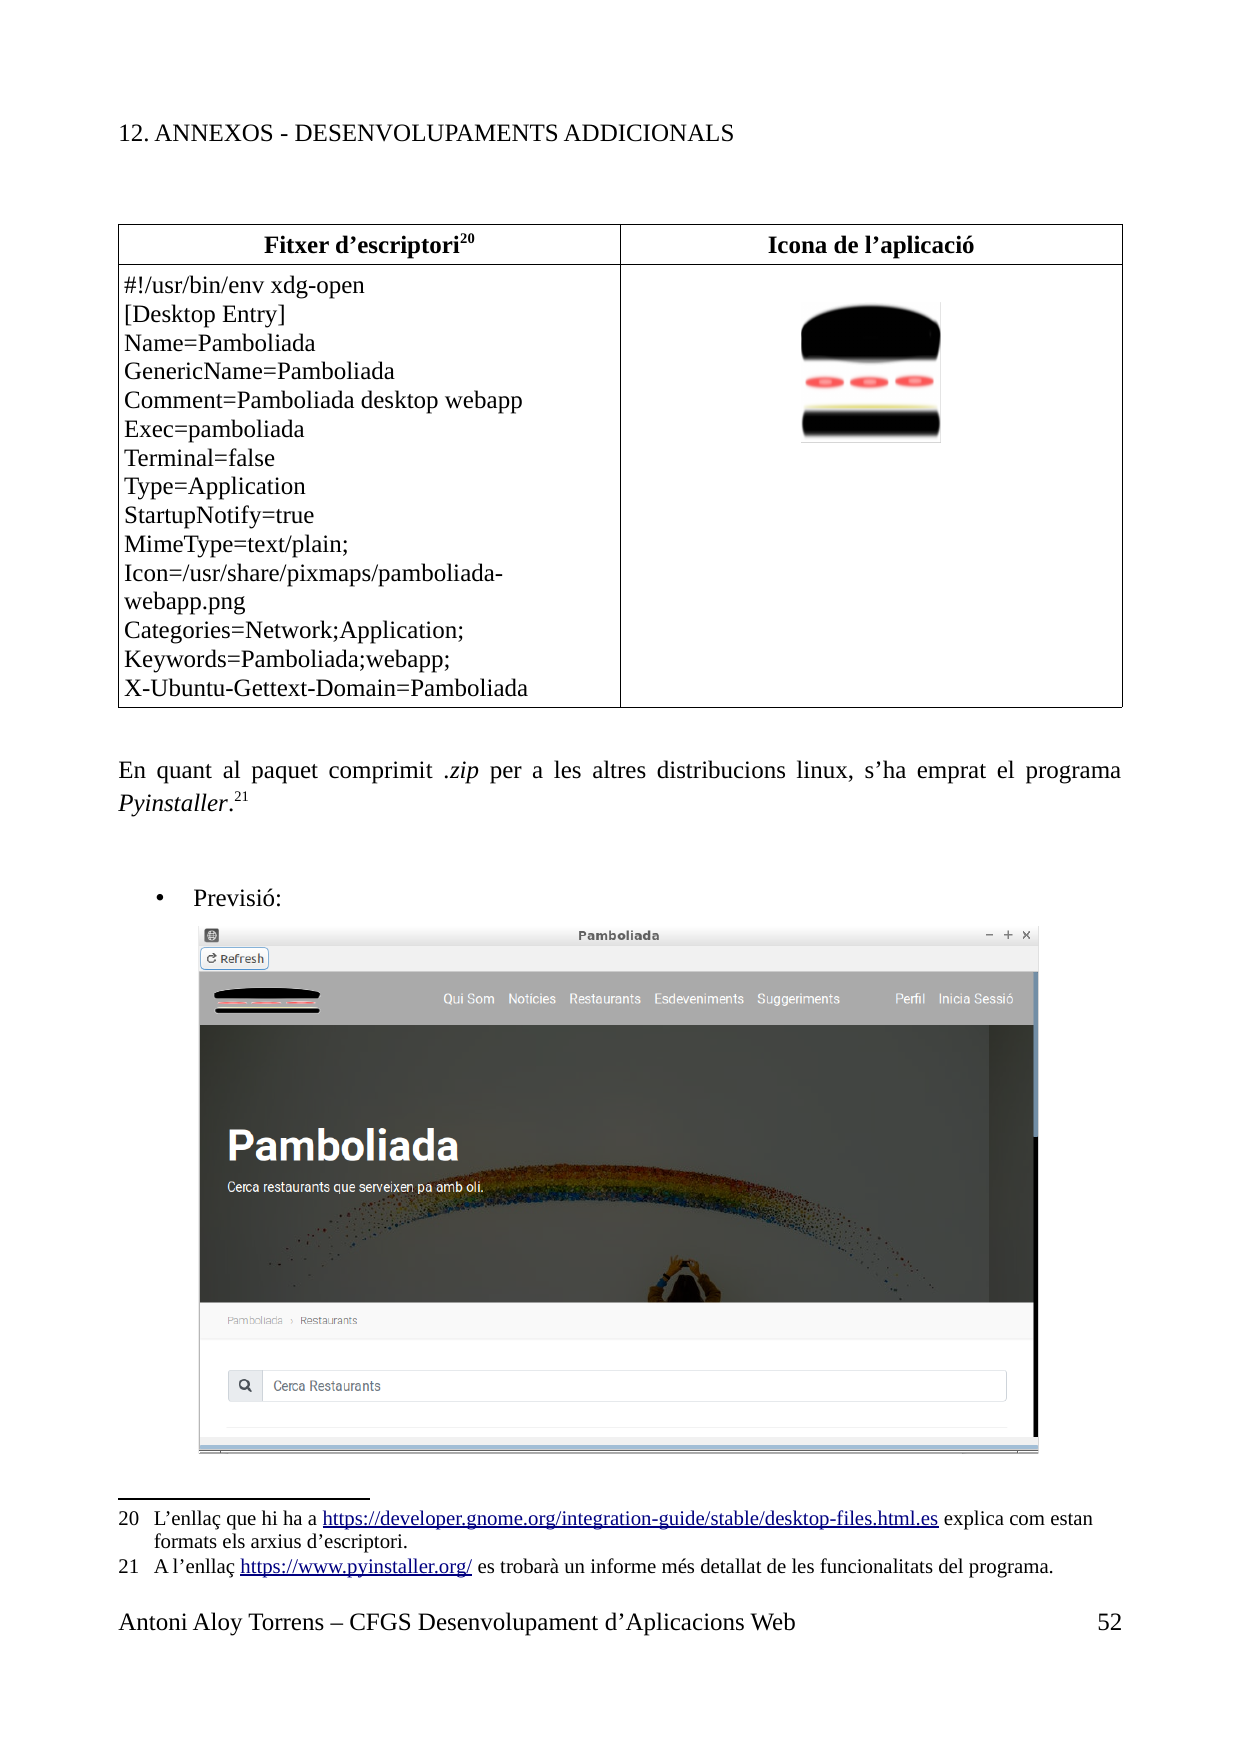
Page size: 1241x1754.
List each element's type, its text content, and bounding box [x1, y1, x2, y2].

picture [801, 302, 941, 443]
text En quant al paquet comprimit .zip per a les altres distribucions linux, s’ha emprat el programa Pyinstaller. [118, 755, 1122, 817]
table_header Icona de l’aplicació [621, 225, 1122, 264]
list Previsió: [156, 883, 1122, 912]
table_cell [621, 265, 1122, 707]
table_cell #!/usr/bin/env xdg-open [Desktop Entry] Name=Pamboliada GenericName=Pamboliada Comment=Pamboliada desktop webapp Exec=pamboliada Terminal=false Type=Application StartupNotify=true MimeType=text/plain; Icon=/usr/share/pixmaps/pamboliada-webapp.png Categories=Network;Application; Keywords=Pamboliada;webapp; X-Ubuntu-Gettext-Domain=Pamboliada [119, 265, 620, 707]
table_header Fitxer d’escriptori [119, 225, 620, 264]
picture [198, 926, 1039, 1454]
text A l’enllaç https://www.pyinstaller.org/ es trobarà un informe més detallat de les funcionalitats del programa. [118, 1553, 1122, 1578]
